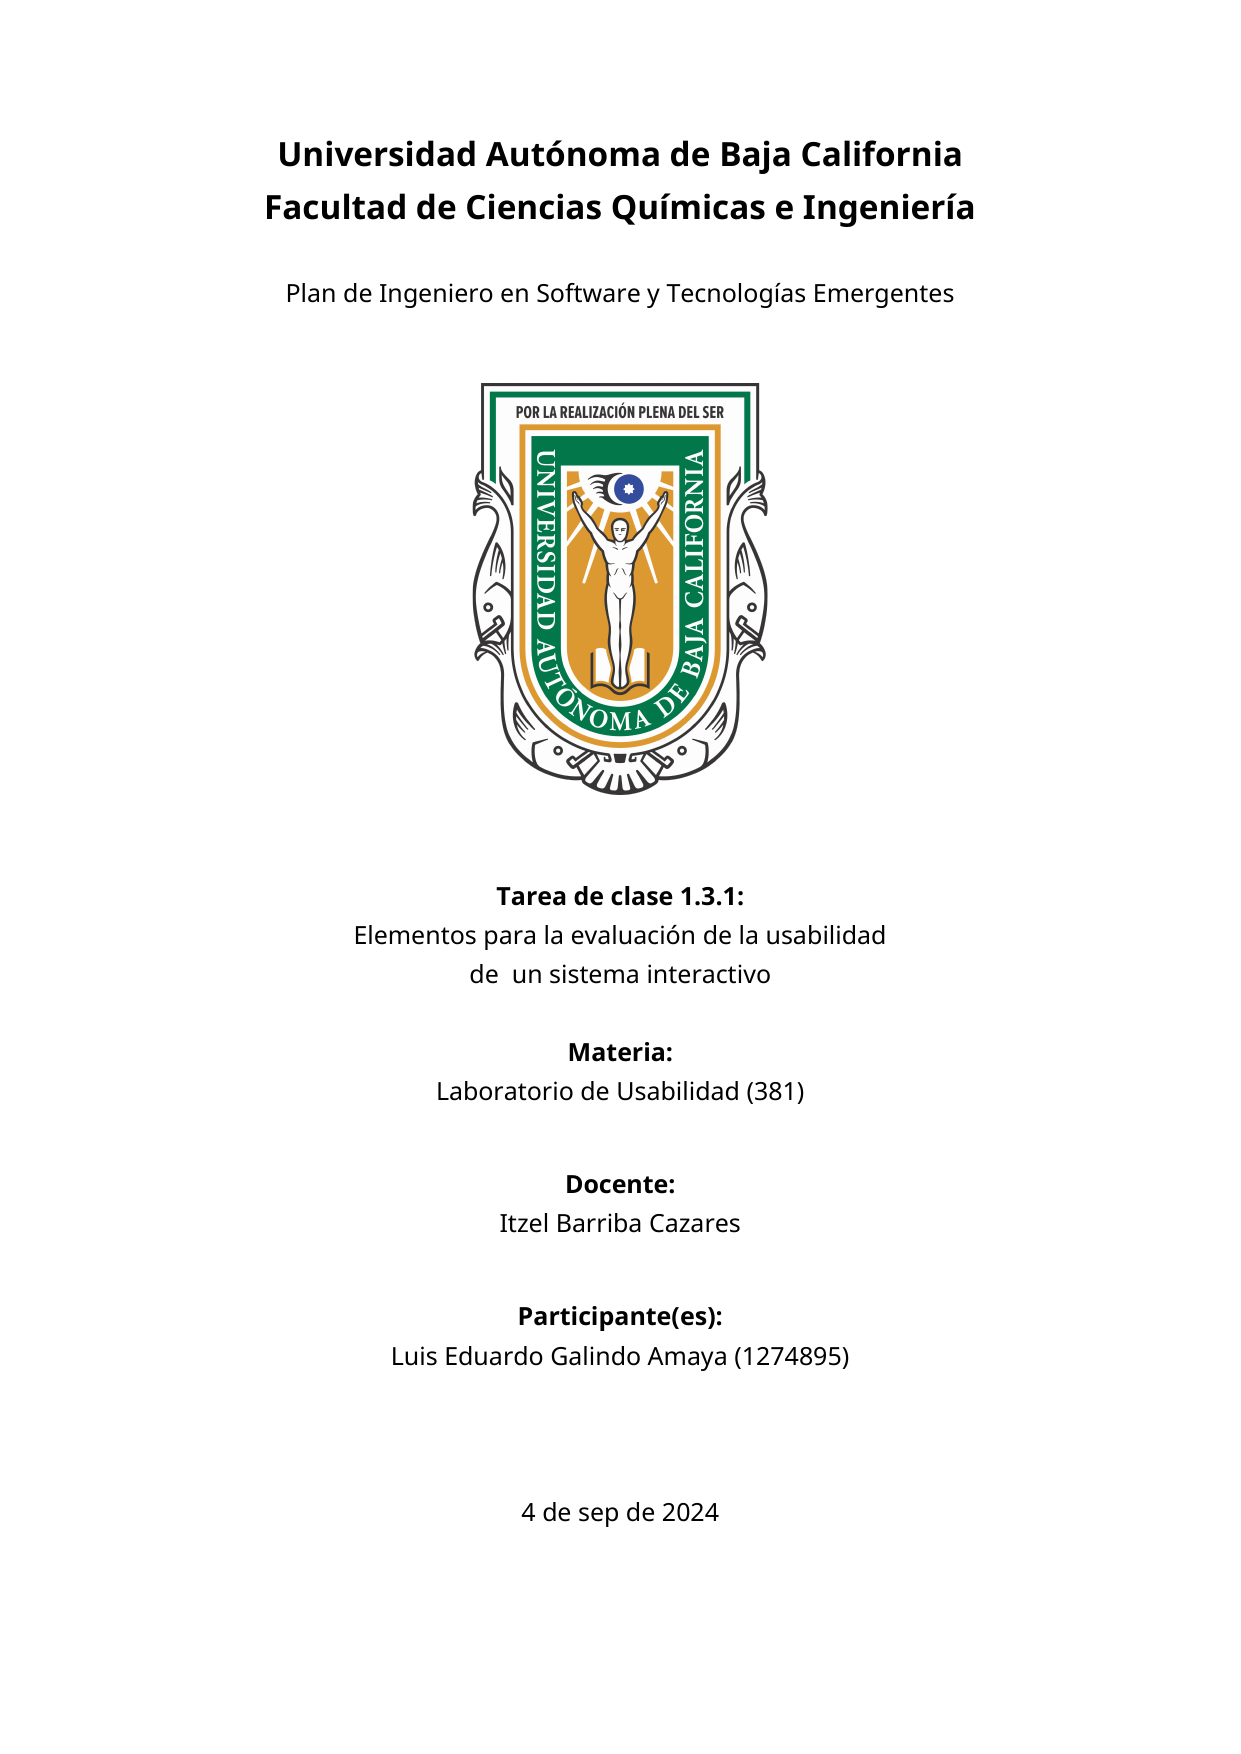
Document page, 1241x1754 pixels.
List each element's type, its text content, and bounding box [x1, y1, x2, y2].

text Materia: [150, 1035, 1090, 1069]
text Docente: [150, 1167, 1090, 1201]
text de un sistema interactivo [150, 957, 1090, 991]
text Laboratorio de Usabilidad (381) [150, 1074, 1090, 1108]
picture [472, 383, 768, 795]
text 4 de sep de 2024 [150, 1495, 1090, 1529]
text Elementos para la evaluación de la usabilidad [150, 917, 1090, 951]
text Tarea de clase 1.3.1: [150, 878, 1090, 912]
text Luis Eduardo Galindo Amaya (1274895) [150, 1338, 1090, 1372]
text Participante(es): [150, 1299, 1090, 1333]
text Itzel Barriba Cazares [150, 1206, 1090, 1240]
